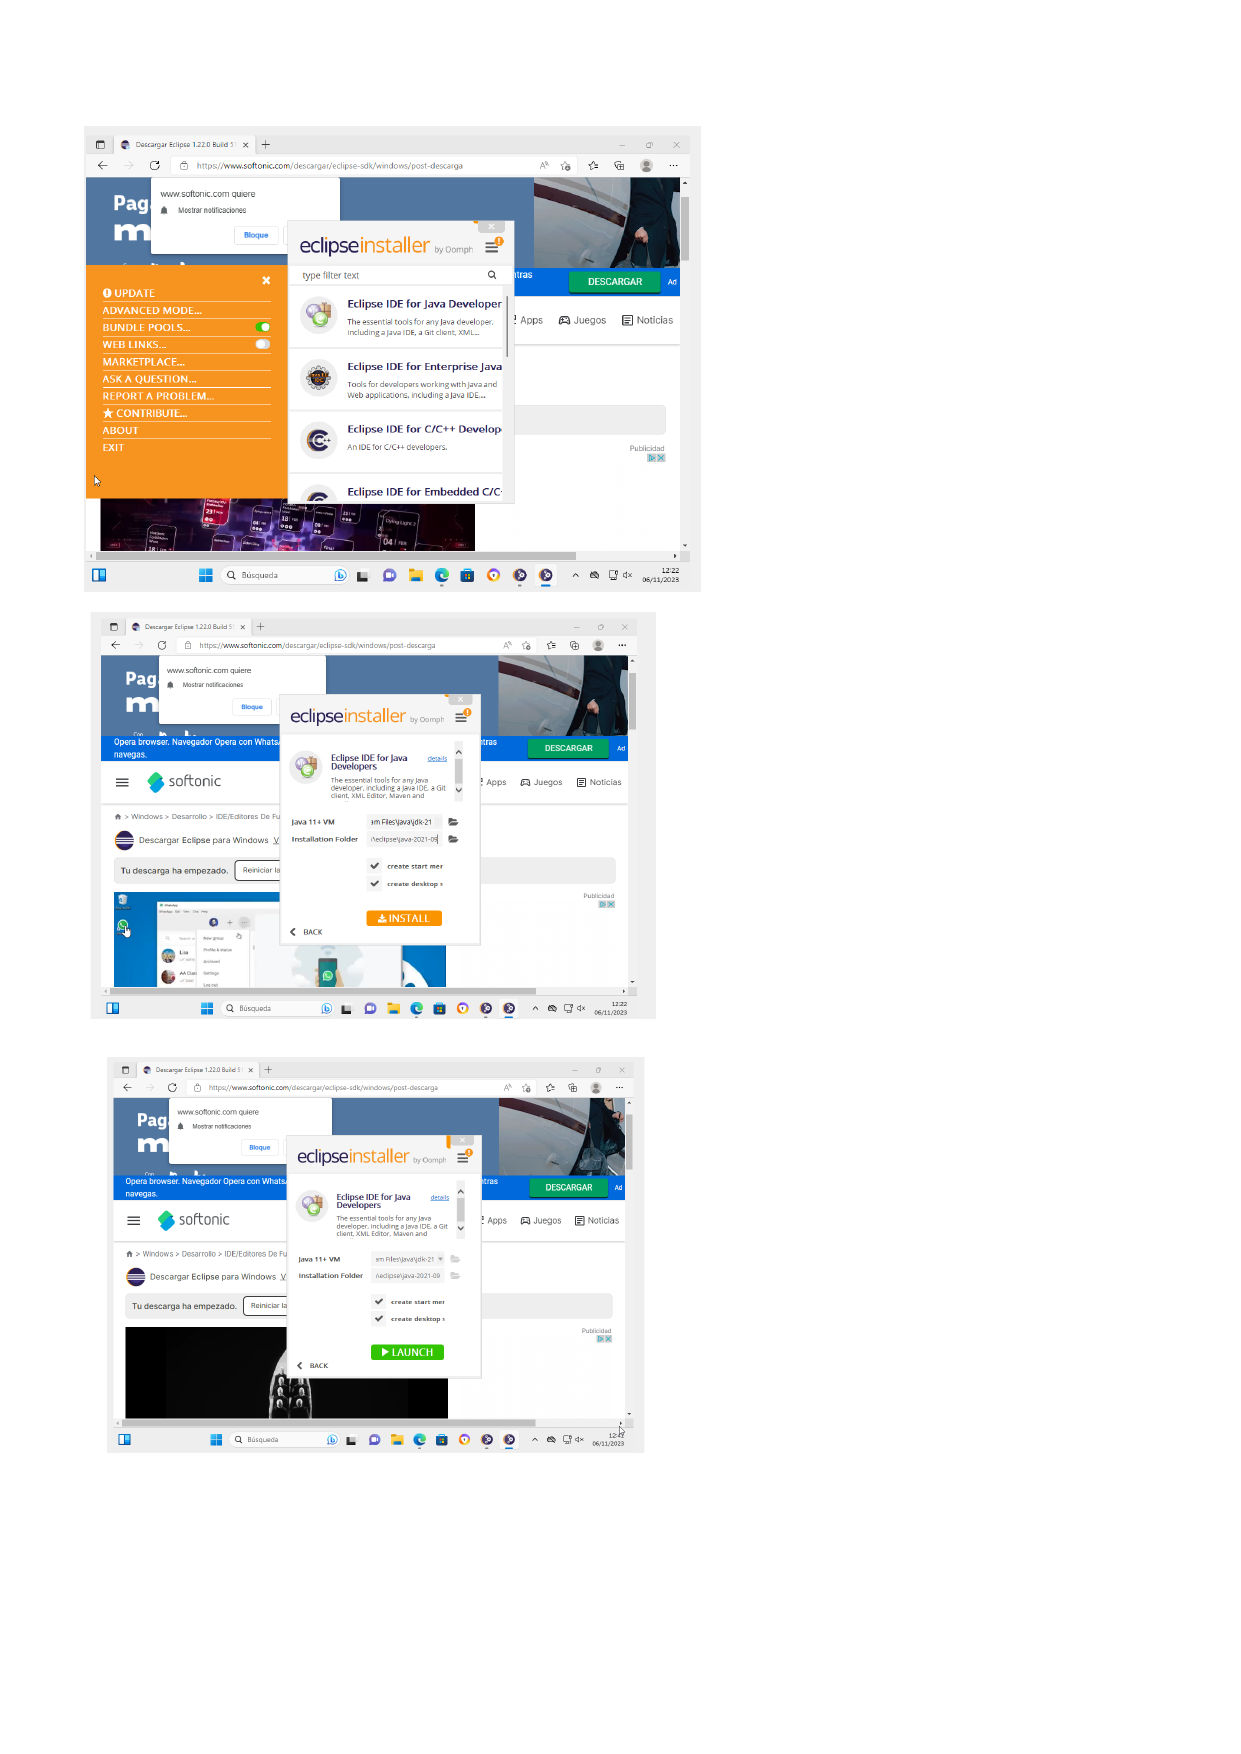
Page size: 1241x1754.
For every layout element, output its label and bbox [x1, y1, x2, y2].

picture [83, 126, 701, 592]
picture [90, 612, 656, 1019]
picture [107, 1057, 645, 1453]
